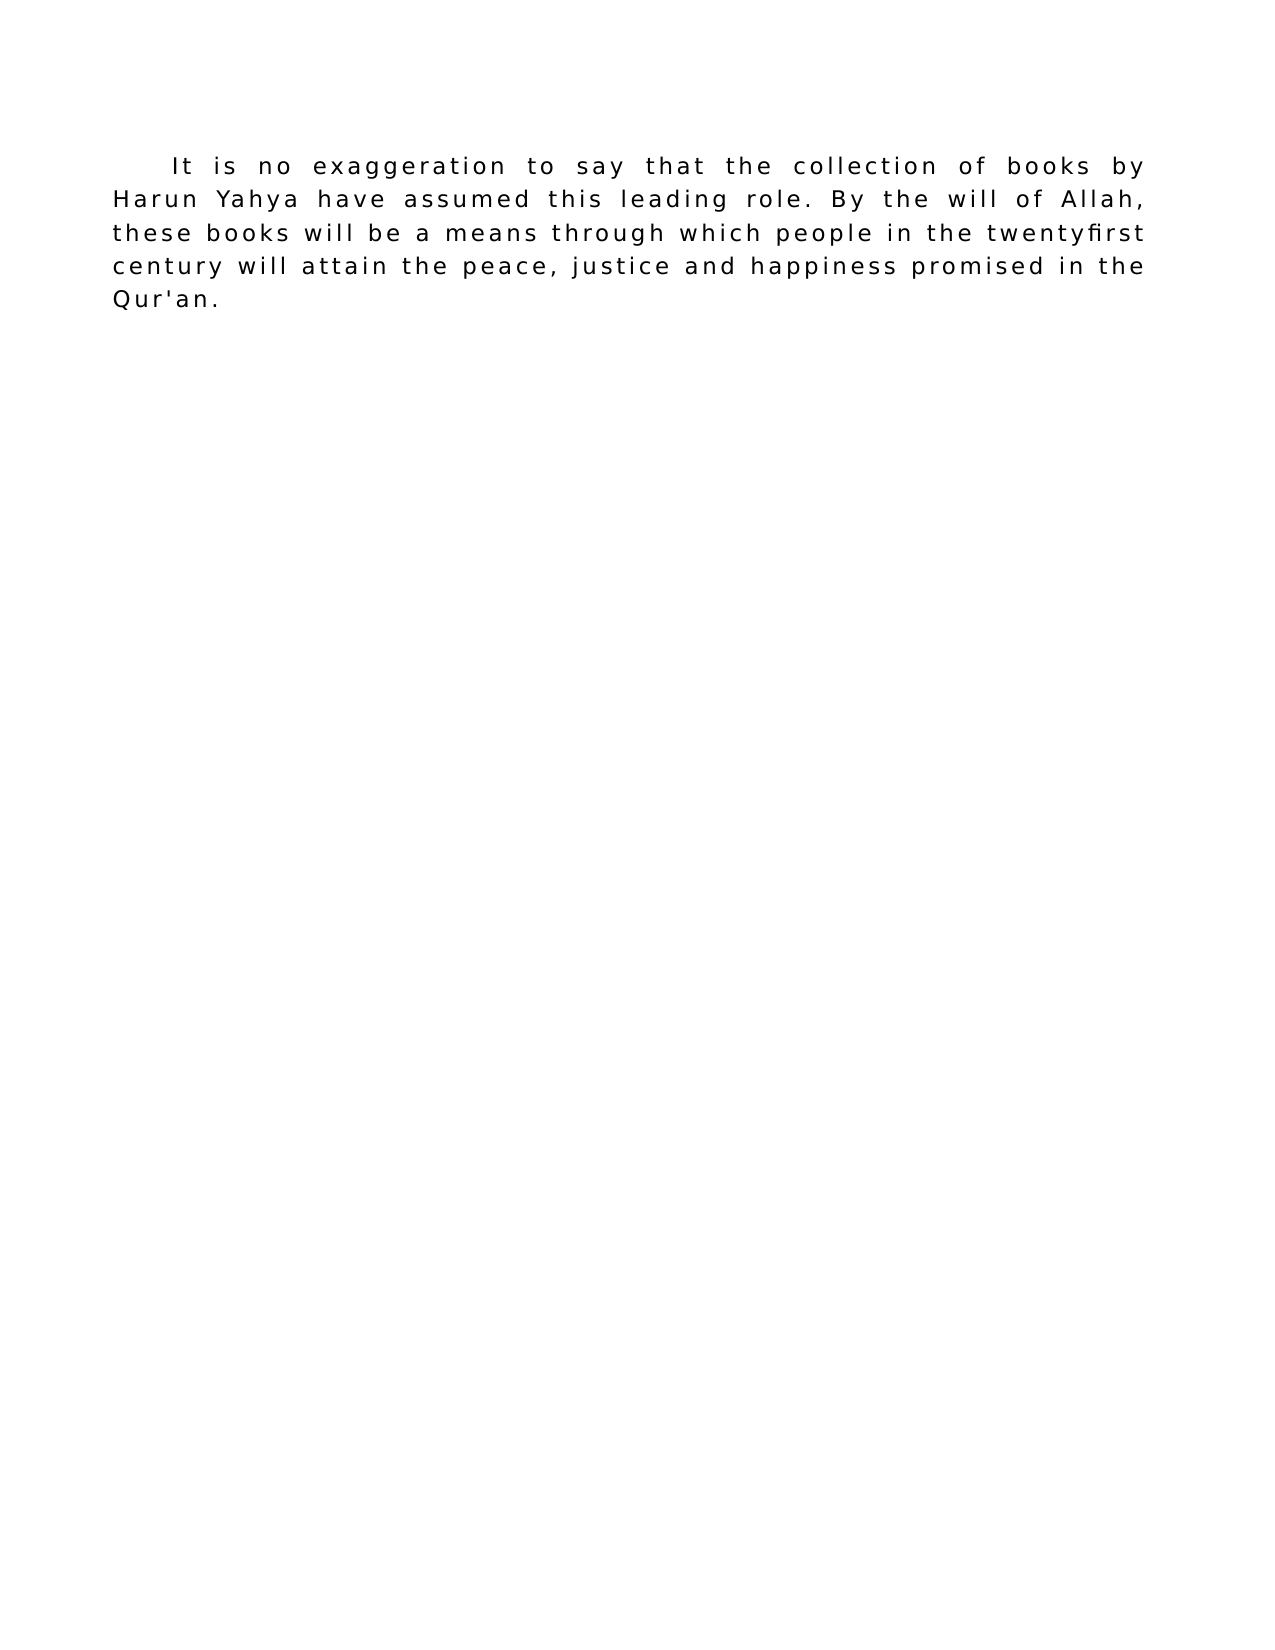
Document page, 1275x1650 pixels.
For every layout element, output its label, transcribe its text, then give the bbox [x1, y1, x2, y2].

text It is no exaggeration to say that the collection of books by Harun Yahya have assumed this leading role. By the will of Allah, these books will be a means through which people in the twentyfirst century will attain the peace, justice and happiness promised in the Qur'an. [112, 148, 1145, 314]
